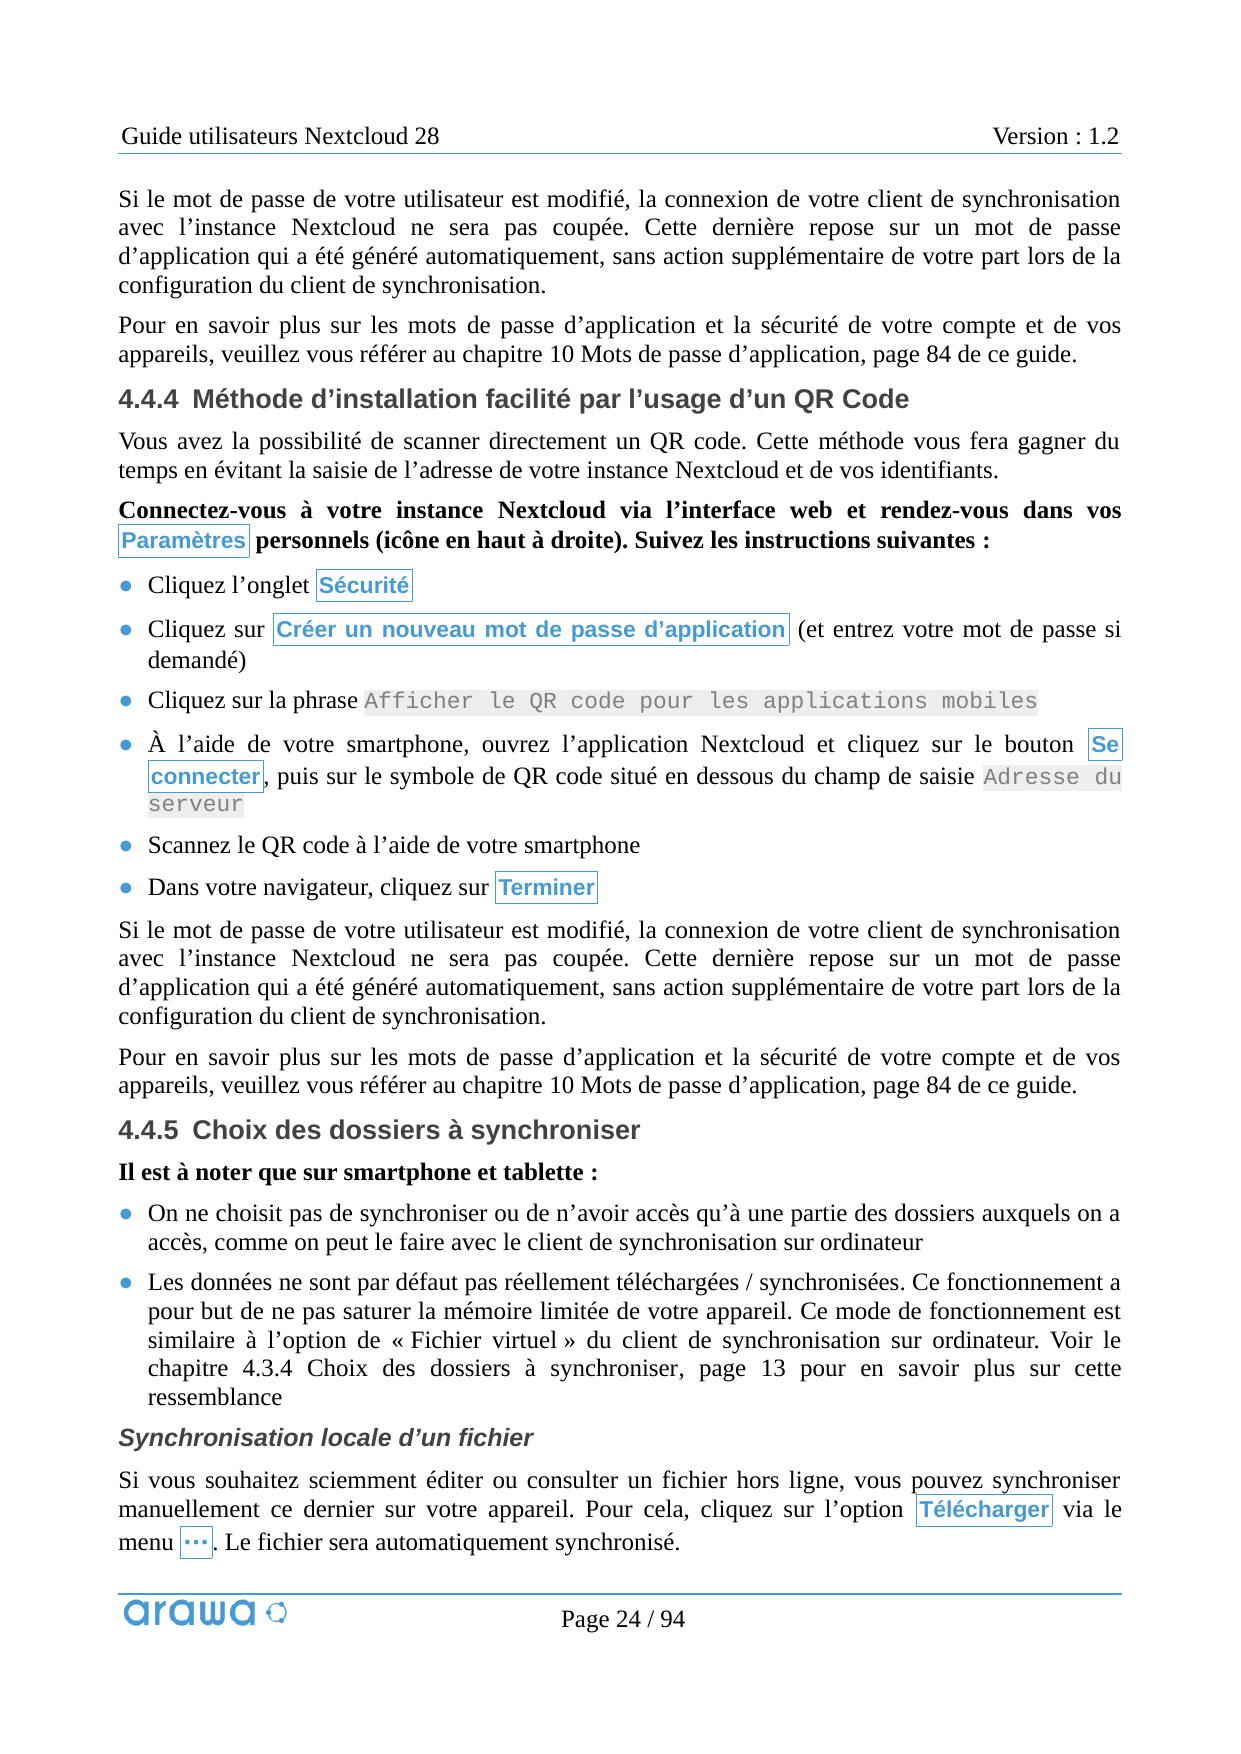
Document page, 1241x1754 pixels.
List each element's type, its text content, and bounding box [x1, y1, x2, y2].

subtitle Synchronisation locale d’un fichier [118, 1423, 1122, 1452]
list On ne choisit pas de synchroniser ou de n’avoir accès qu’à une partie des dossiers auxquels on a accès, comme on peut le faire avec le client de synchronisation sur ordinateur [118, 1198, 1122, 1255]
list Cliquez sur Créer un nouveau mot de passe d’application (et entrez votre mot de passe si demandé) [118, 613, 1122, 674]
subtitle Méthode d’installation facilité par l’usage d’un QR Code [118, 383, 1122, 414]
text Si le mot de passe de votre utilisateur est modifié, la connexion de votre client de synchronisation avec l’instance Nextcloud ne sera pas coupée. Cette dernière repose sur un mot de passe d’application qui a été généré automatiquement, sans action supplémentaire de votre part lors de la configuration du client de synchronisation. [118, 915, 1122, 1030]
list À l’aide de votre smartphone, ouvrez l’application Nextcloud et cliquez sur le bouton Se connecter, puis sur le symbole de QR code situé en dessous du champ de saisie Adresse du serveur [118, 728, 1122, 818]
text Connectez-vous à votre instance Nextcloud via l’interface web et rendez-vous dans vos Paramètres personnels (icône en haut à droite). Suivez les instructions suivantes : [118, 496, 1122, 557]
list [598, 871, 1122, 903]
text Si vous souhaitez sciemment éditer ou consulter un fichier hors ligne, vous pouvez synchroniser manuellement ce dernier sur votre appareil. Pour cela, cliquez sur l’option Télécharger via le menu ⋅⋅⋅. Le fichier sera automatiquement synchronisé. [118, 1465, 1122, 1558]
text Pour en savoir plus sur les mots de passe d’application et la sécurité de votre compte et de vos appareils, veuillez vous référer au chapitre 10 Mots de passe d’application, page 84 de ce guide. [118, 1042, 1122, 1099]
picture [121, 1597, 290, 1628]
text Pour en savoir plus sur les mots de passe d’application et la sécurité de votre compte et de vos appareils, veuillez vous référer au chapitre 10 Mots de passe d’application, page 84 de ce guide. [118, 311, 1122, 368]
text Il est à noter que sur smartphone et tablette : [118, 1157, 1122, 1186]
list [413, 568, 1122, 601]
list Les données ne sont par défaut pas réellement téléchargées / synchronisées. Ce fonctionnement a pour but de ne pas saturer la mémoire limitée de votre appareil. Ce mode de fonctionnement est similaire à l’option de « Fichier virtuel » du client de synchronisation sur ordinateur. Voir le chapitre 4.3.4 Choix des dossiers à synchroniser, page 13 pour en savoir plus sur cette ressemblance [118, 1267, 1122, 1411]
list Cliquez sur la phrase Afficher le QR code pour les applications mobiles [118, 686, 1122, 716]
text Vous avez la possibilité de scanner directement un QR code. Cette méthode vous fera gagner du temps en évitant la saisie de l’adresse de votre instance Nextcloud et de vos identifiants. [118, 426, 1122, 484]
list Dans votre navigateur, cliquez sur [118, 871, 495, 903]
text Si le mot de passe de votre utilisateur est modifié, la connexion de votre client de synchronisation avec l’instance Nextcloud ne sera pas coupée. Cette dernière repose sur un mot de passe d’application qui a été généré automatiquement, sans action supplémentaire de votre part lors de la configuration du client de synchronisation. [118, 184, 1122, 299]
list Scannez le QR code à l’aide de votre smartphone [118, 830, 1122, 859]
subtitle Choix des dossiers à synchroniser [118, 1114, 1122, 1145]
list Cliquez l’onglet Sécurité [118, 568, 412, 601]
list Terminer [496, 872, 597, 903]
